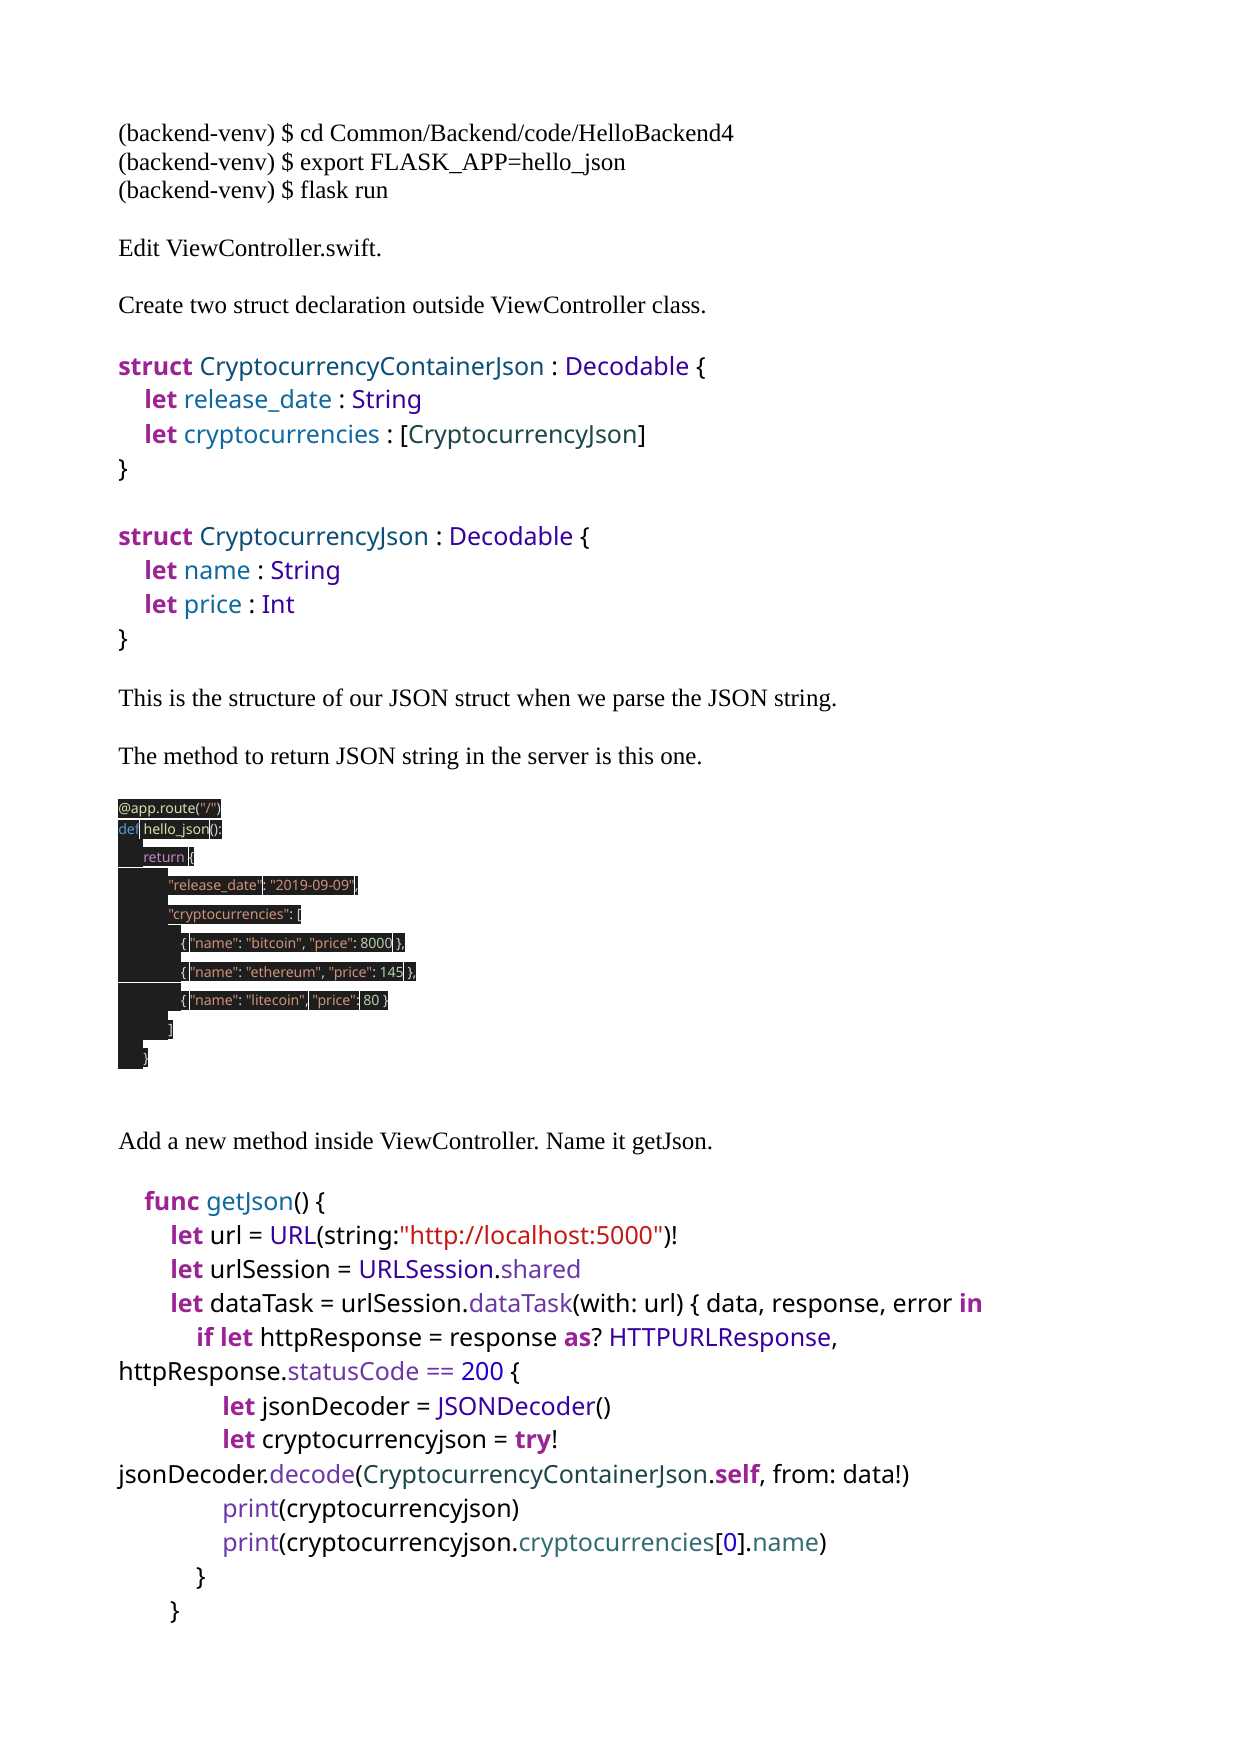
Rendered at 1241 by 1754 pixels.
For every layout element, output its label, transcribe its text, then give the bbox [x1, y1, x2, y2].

text @app.route("/") [118, 798, 1122, 818]
text Create two struct declaration outside ViewController class. [118, 291, 1122, 319]
text ] [118, 1011, 1122, 1040]
text struct CryptocurrencyContainerJson : Decodable { [118, 348, 1122, 382]
text } [118, 621, 1122, 655]
text { "name": "bitcoin", "price": 8000 }, [118, 925, 1122, 954]
text let url = URL(string:"http://localhost:5000")! [118, 1218, 1122, 1252]
text let cryptocurrencyjson = try! jsonDecoder.decode(CryptocurrencyContainerJson.self, from: data!) [118, 1422, 1122, 1490]
text def hello_json(): [118, 818, 1122, 839]
text let jsonDecoder = JSONDecoder() [118, 1388, 1122, 1422]
text let price : Int [118, 587, 1122, 621]
text if let httpResponse = response as? HTTPURLResponse, httpResponse.statusCode == 200 { [118, 1320, 1122, 1388]
text (backend-venv) $ cd Common/Backend/code/HelloBackend4 [118, 118, 1122, 147]
text print(cryptocurrencyjson) [118, 1490, 1122, 1524]
text (backend-venv) $ export FLASK_APP=hello_json [118, 147, 1122, 176]
text let cryptocurrencies : [CryptocurrencyJson] [118, 416, 1122, 450]
text "release_date": "2019-09-09", [118, 867, 1122, 896]
text let urlSession = URLSession.shared [118, 1252, 1122, 1286]
text return { [118, 839, 1122, 867]
text } [118, 450, 1122, 484]
text struct CryptocurrencyJson : Decodable { [118, 518, 1122, 552]
text } [118, 1040, 1122, 1069]
text Edit ViewController.swift. [118, 233, 1122, 262]
text This is the structure of our JSON struct when we parse the JSON string. [118, 683, 1122, 712]
text func getJson() { [118, 1184, 1122, 1218]
text } [118, 1558, 1122, 1592]
text Add a new method inside ViewController. Name it getJson. [118, 1126, 1122, 1155]
text print(cryptocurrencyjson.cryptocurrencies[0].name) [118, 1524, 1122, 1558]
text (backend-venv) $ flask run [118, 176, 1122, 204]
text The method to return JSON string in the server is this one. [118, 741, 1122, 770]
text let name : String [118, 552, 1122, 587]
text } [118, 1592, 1122, 1627]
text { "name": "litecoin", "price": 80 } [118, 982, 1122, 1011]
text let dataTask = urlSession.dataTask(with: url) { data, response, error in [118, 1286, 1122, 1320]
text let release_date : String [118, 382, 1122, 416]
text { "name": "ethereum", "price": 145 }, [118, 954, 1122, 982]
text "cryptocurrencies": [ [118, 896, 1122, 925]
